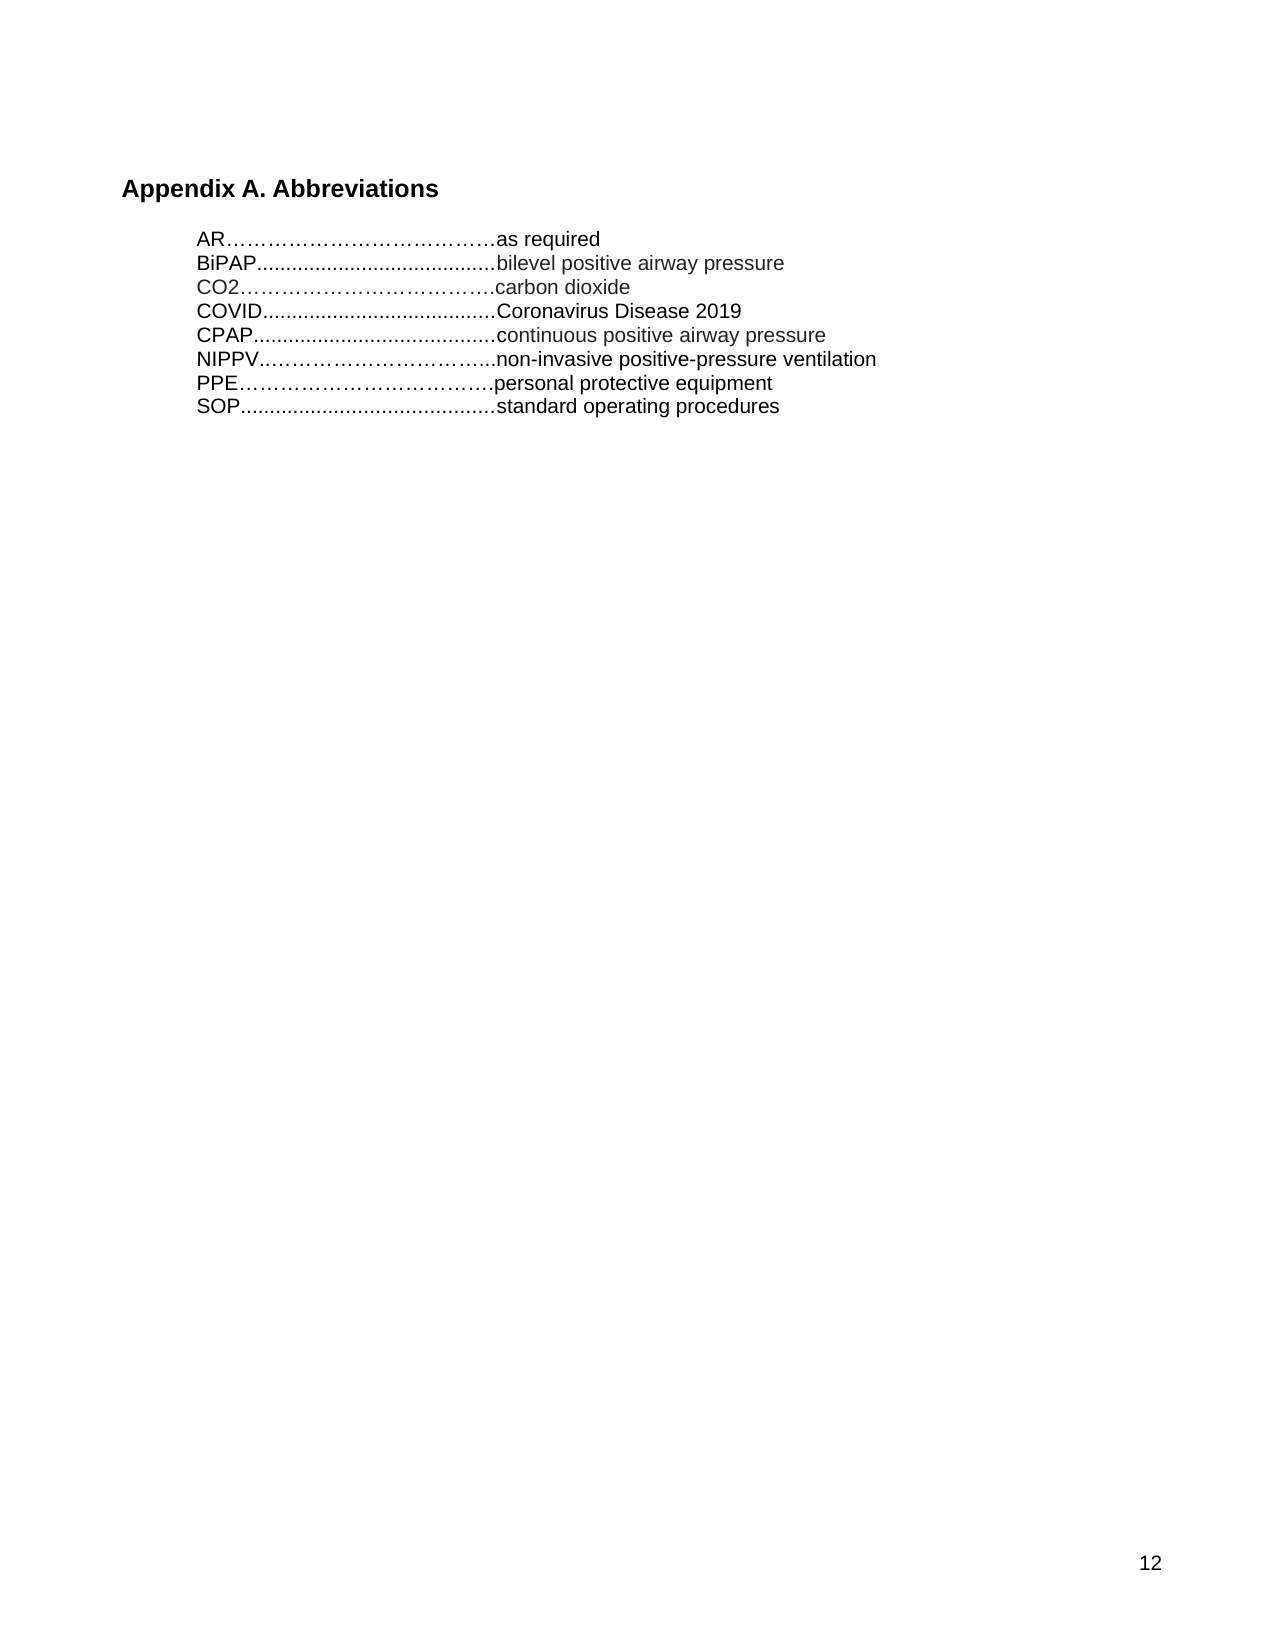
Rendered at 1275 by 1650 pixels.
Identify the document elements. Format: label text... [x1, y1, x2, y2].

text AR…………………………………as required [121, 227, 1162, 251]
text COVID Coronavirus Disease 2019 [121, 298, 1162, 322]
text CO2……………………………….carbon dioxide [121, 274, 1162, 298]
text PPE……………………………….personal protective equipment [121, 370, 1162, 394]
subtitle Appendix A. Abbreviations [121, 174, 1162, 203]
text NIPPV..…………………………...non-invasive positive-pressure ventilation [121, 346, 1162, 370]
text BiPAP bilevel positive airway pressure [121, 251, 1162, 274]
text SOP standard operating procedures [121, 394, 1162, 418]
text CPAP continuous positive airway pressure [121, 322, 1162, 346]
